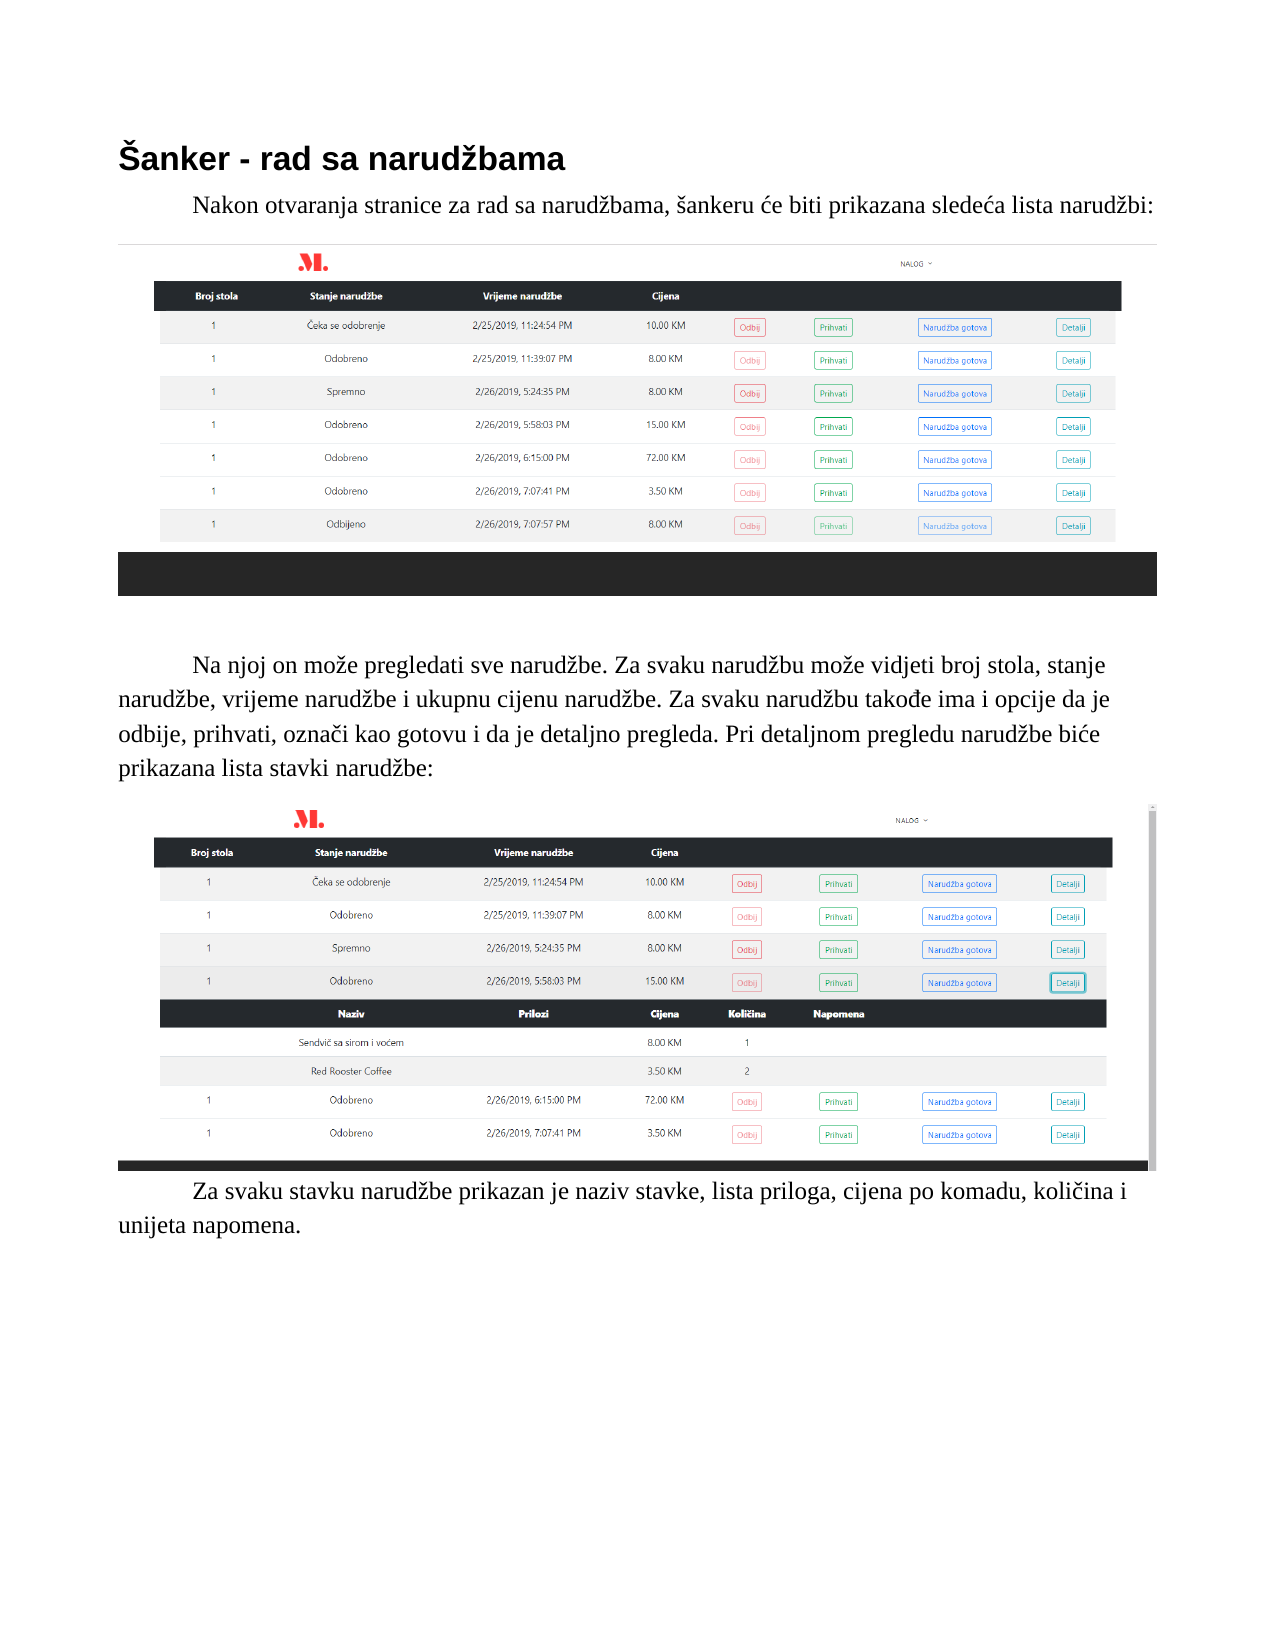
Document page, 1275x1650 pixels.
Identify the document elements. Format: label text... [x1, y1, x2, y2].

picture [118, 804, 1157, 1171]
text Na njoj on može pregledati sve narudžbe. Za svaku narudžbu može vidjeti broj stola, stanje narudžbe, vrijeme narudžbe i ukupnu cijenu narudžbe. Za svaku narudžbu takođe ima i opcije da je odbije, prihvati, označi kao gotovu i da je detaljno pregleda. Pri detaljnom pregledu narudžbe biće prikazana lista stavki narudžbe: [118, 650, 1157, 782]
subtitle Šanker - rad sa narudžbama [118, 139, 1157, 178]
picture [118, 241, 1157, 596]
text Za svaku stavku narudžbe prikazan je naziv stavke, lista priloga, cijena po komadu, količina i unijeta napomena. [118, 1171, 1157, 1239]
text Nakon otvaranja stranice za rad sa narudžbama, šankeru će biti prikazana sledeća lista narudžbi: [118, 190, 1157, 219]
